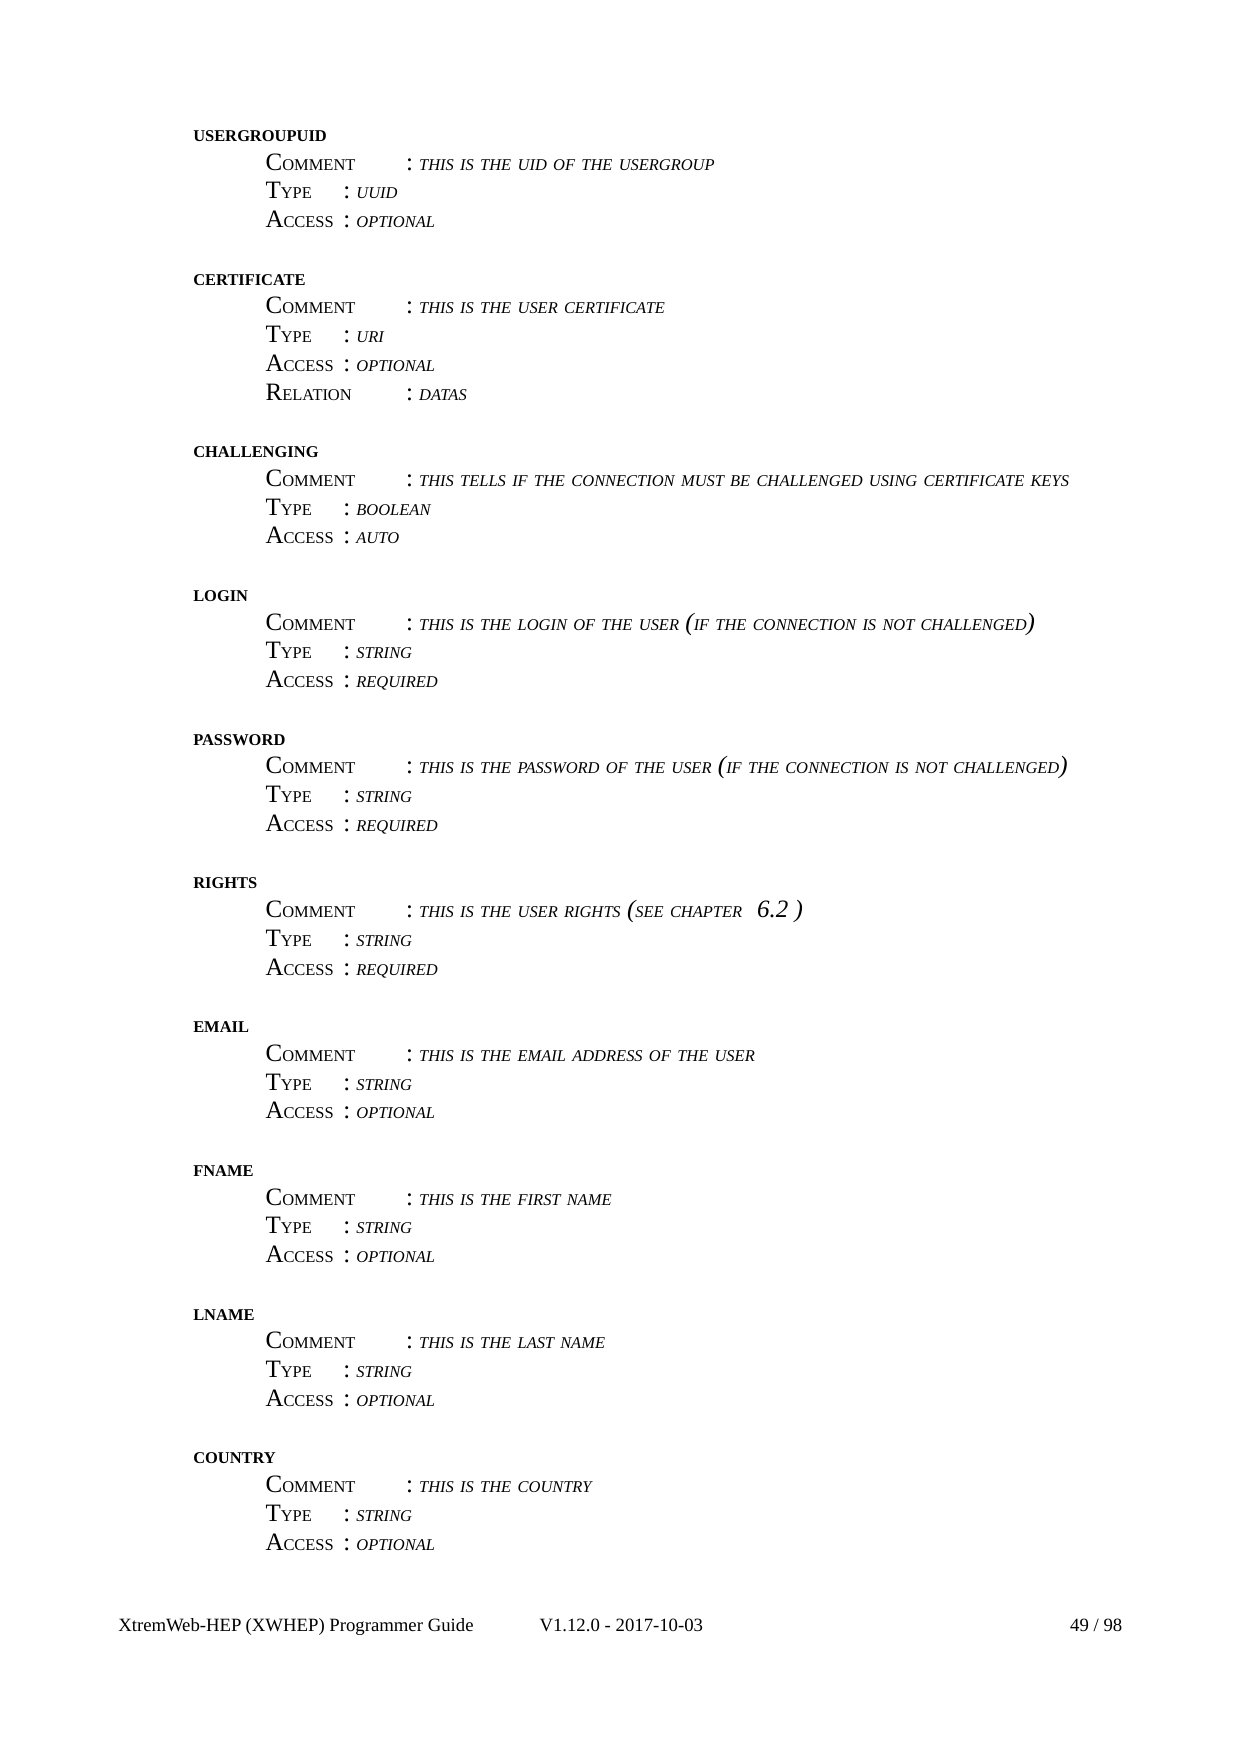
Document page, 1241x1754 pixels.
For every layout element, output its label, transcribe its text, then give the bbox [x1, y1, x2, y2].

text certificate [118, 262, 1122, 291]
text email [118, 1009, 1122, 1038]
text Comment : this is the user certificate [265, 291, 1122, 319]
text Access : required [265, 664, 1122, 693]
text Comment : this tells if the connection must be challenged using certificate keys [265, 463, 1122, 492]
text challenging [118, 434, 1122, 463]
text Access : optional [265, 1527, 1122, 1556]
text Type : uuid [265, 176, 1122, 204]
text Type : string [265, 779, 1122, 808]
text lname [118, 1297, 1122, 1326]
text Access : required [265, 808, 1122, 837]
text Comment : this is the uid of the usergroup [265, 147, 1122, 176]
text Type : string [265, 1498, 1122, 1527]
text Access : optional [265, 204, 1122, 233]
text country [118, 1441, 1122, 1469]
text Comment : this is the user rights (see chapter 9.2) [265, 894, 1122, 923]
text Comment : this is the last name [265, 1326, 1122, 1354]
text Comment : this is the first name [265, 1182, 1122, 1211]
text Comment : this is the login of the user (if the connection is not challenged) [265, 607, 1122, 636]
text Type : string [265, 923, 1122, 952]
text fname [118, 1153, 1122, 1182]
text Access : optional [265, 348, 1122, 377]
text Comment : this is the email address of the user [265, 1038, 1122, 1067]
text Access : optional [265, 1383, 1122, 1412]
text Access : required [265, 952, 1122, 981]
text Access : auto [265, 521, 1122, 549]
text Type : string [265, 636, 1122, 664]
text Type : string [265, 1354, 1122, 1383]
text Access : optional [265, 1096, 1122, 1124]
text Type : boolean [265, 492, 1122, 521]
text Access : optional [265, 1239, 1122, 1268]
text Comment : this is the country [265, 1469, 1122, 1498]
text rights [118, 866, 1122, 894]
text login [118, 578, 1122, 607]
text Comment : this is the password of the user (if the connection is not challenged) [265, 751, 1122, 779]
text password [118, 722, 1122, 751]
text usergroupuid [118, 118, 1122, 147]
text Type : uri [265, 319, 1122, 348]
text Type : string [265, 1067, 1122, 1096]
text Relation : datas [265, 377, 1122, 406]
text Type : string [265, 1211, 1122, 1239]
